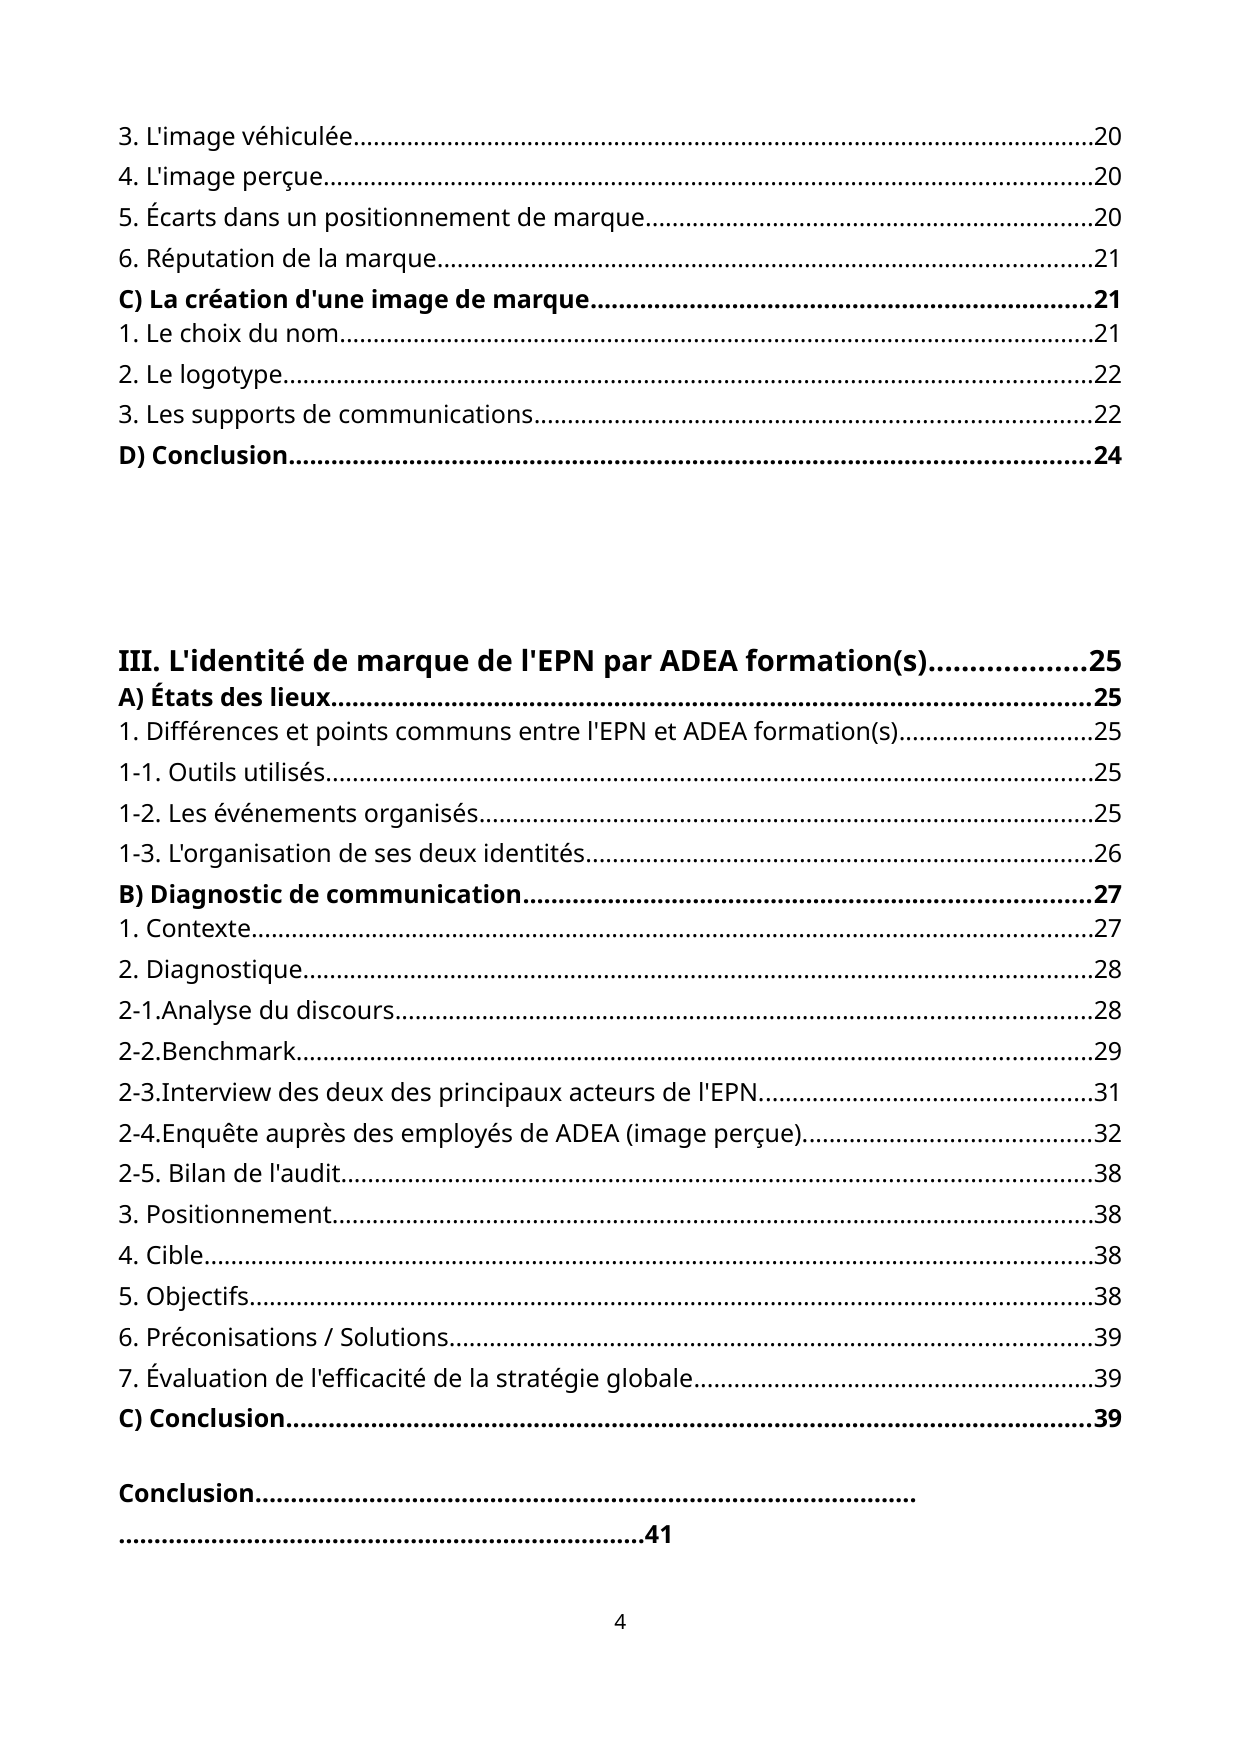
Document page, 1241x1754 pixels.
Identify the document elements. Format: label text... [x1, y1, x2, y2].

text 2-4.Enquête auprès des employés de ADEA (image perçue). 32 [118, 1115, 1122, 1149]
text 1. Le choix du nom 21 [118, 316, 1122, 349]
text 2. Le logotype 22 [118, 356, 1122, 390]
text C) Conclusion 39 [118, 1401, 1122, 1435]
text B) Diagnostic de communication 27 [118, 877, 1122, 911]
text 1-1. Outils utilisés 25 [118, 754, 1122, 788]
text 3. Positionnement 38 [118, 1197, 1122, 1231]
text 2-2.Benchmark 29 [118, 1033, 1122, 1068]
text 1-3. L'organisation de ses deux identités 26 [118, 836, 1122, 870]
text D) Conclusion 24 [118, 438, 1122, 472]
text 2-5. Bilan de l'audit 38 [118, 1156, 1122, 1190]
text 2-1.Analyse du discours 28 [118, 993, 1122, 1027]
text 5. Objectifs 38 [118, 1278, 1122, 1313]
text 4. L'image perçue 20 [118, 159, 1122, 193]
text 6. Réputation de la marque 21 [118, 241, 1122, 275]
text 3. Les supports de communications 22 [118, 397, 1122, 431]
text 1. Différences et points communs entre l'EPN et ADEA formation(s) 25 [118, 714, 1122, 748]
text 2. Diagnostique 28 [118, 952, 1122, 986]
text 5. Écarts dans un positionnement de marque 20 [118, 200, 1122, 234]
text 6. Préconisations / Solutions 39 [118, 1319, 1122, 1353]
text III. L'identité de marque de l'EPN par ADEA formation(s) 25 [118, 640, 1122, 679]
text 2-3.Interview des deux des principaux acteurs de l'EPN. 31 [118, 1074, 1122, 1108]
text C) La création d'une image de marque 21 [118, 281, 1122, 316]
text 3. L'image véhiculée 20 [118, 118, 1122, 152]
text 7. Évaluation de l'efficacité de la stratégie globale 39 [118, 1360, 1122, 1394]
text 4. Cible 38 [118, 1238, 1122, 1272]
text 1. Contexte 27 [118, 911, 1122, 945]
text Conclusion…………………………….……………………….………………………….………………………….…………………………………….41 [118, 1476, 1122, 1551]
text 1-2. Les événements organisés 25 [118, 795, 1122, 829]
text A) États des lieux 25 [118, 679, 1122, 714]
